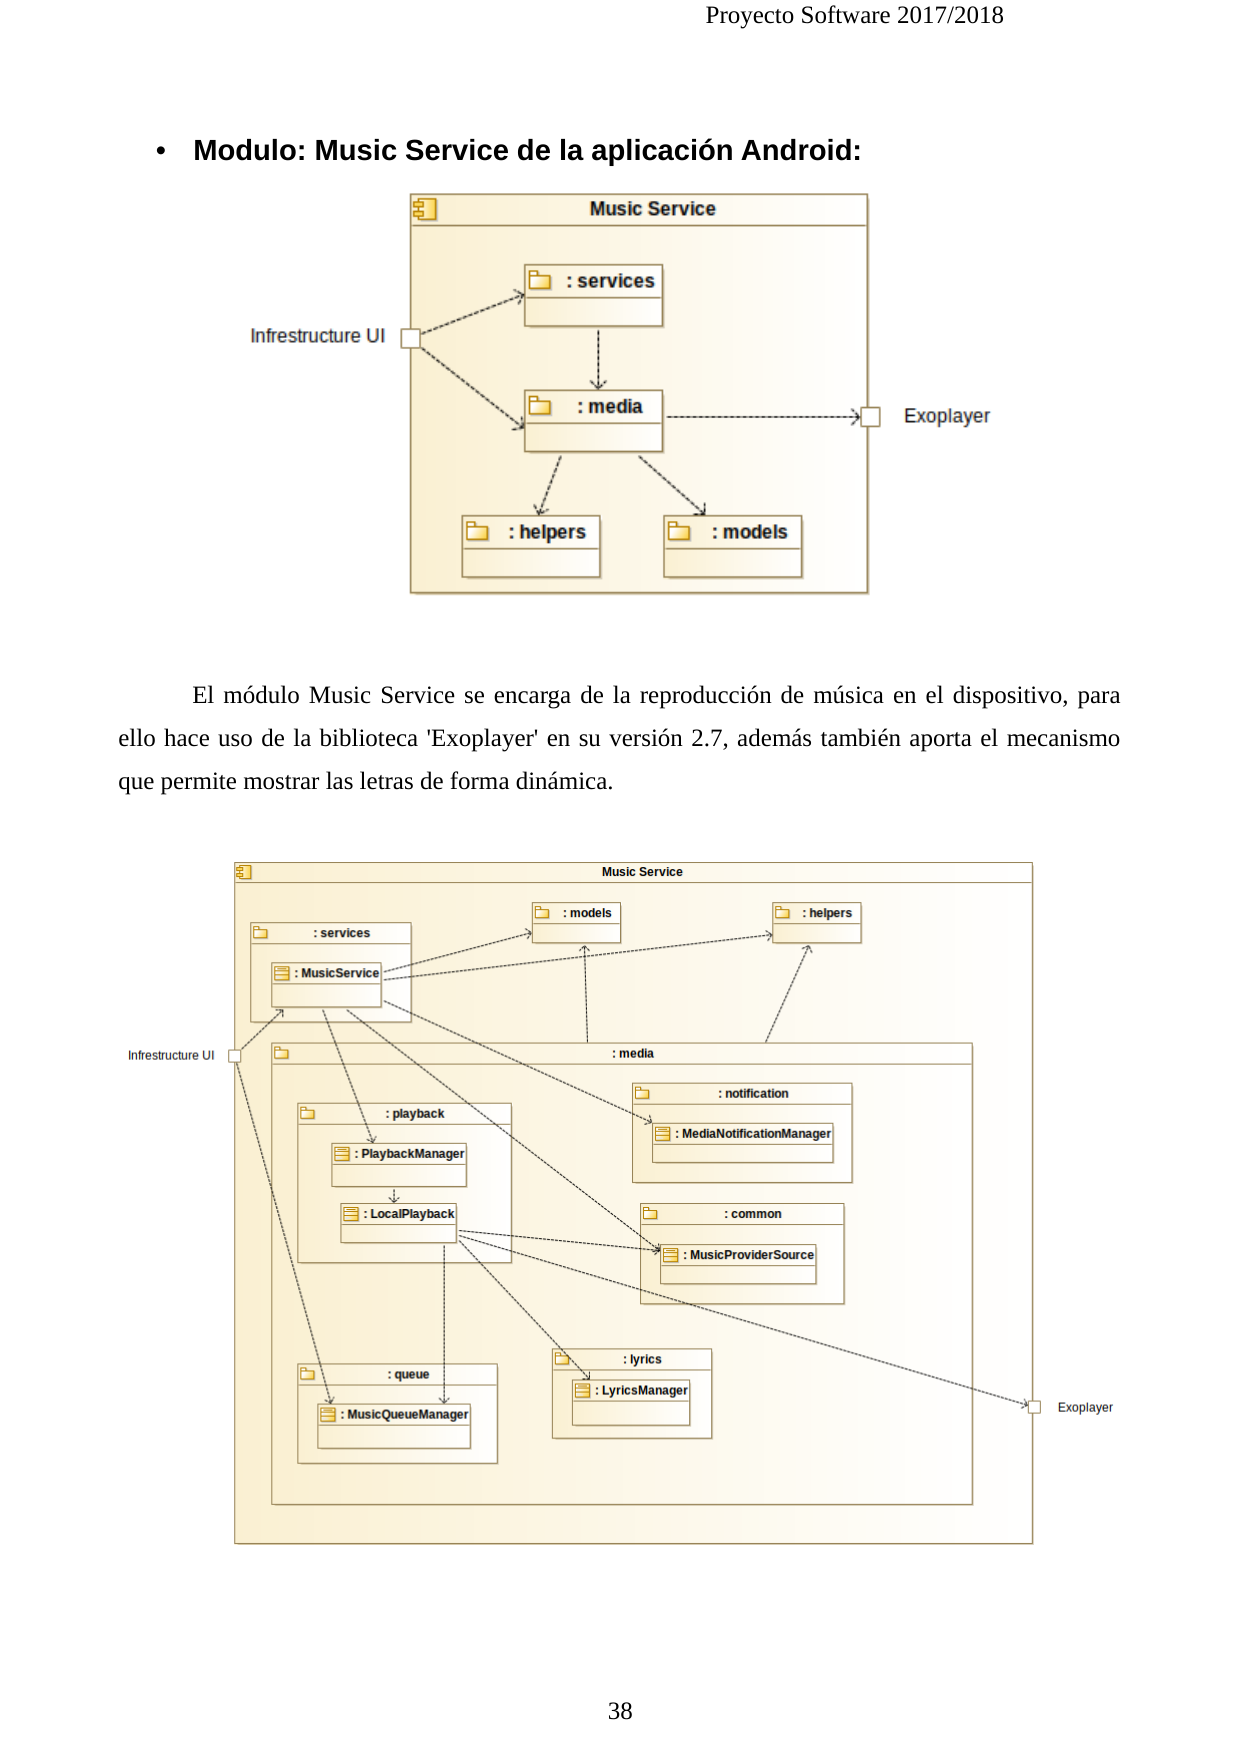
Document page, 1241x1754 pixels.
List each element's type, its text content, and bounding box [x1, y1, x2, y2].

picture [118, 852, 1123, 1555]
subtitle Modulo: Music Service de la aplicación Android: [156, 133, 1122, 166]
text El módulo Music Service se encarga de la reproducción de música en el dispositivo, para ello hace uso de la biblioteca 'Exoplayer' en su versión 2.7, además también aporta el mecanismo que permite mostrar las letras de forma dinámica. [118, 680, 1122, 795]
picture [235, 178, 1006, 611]
